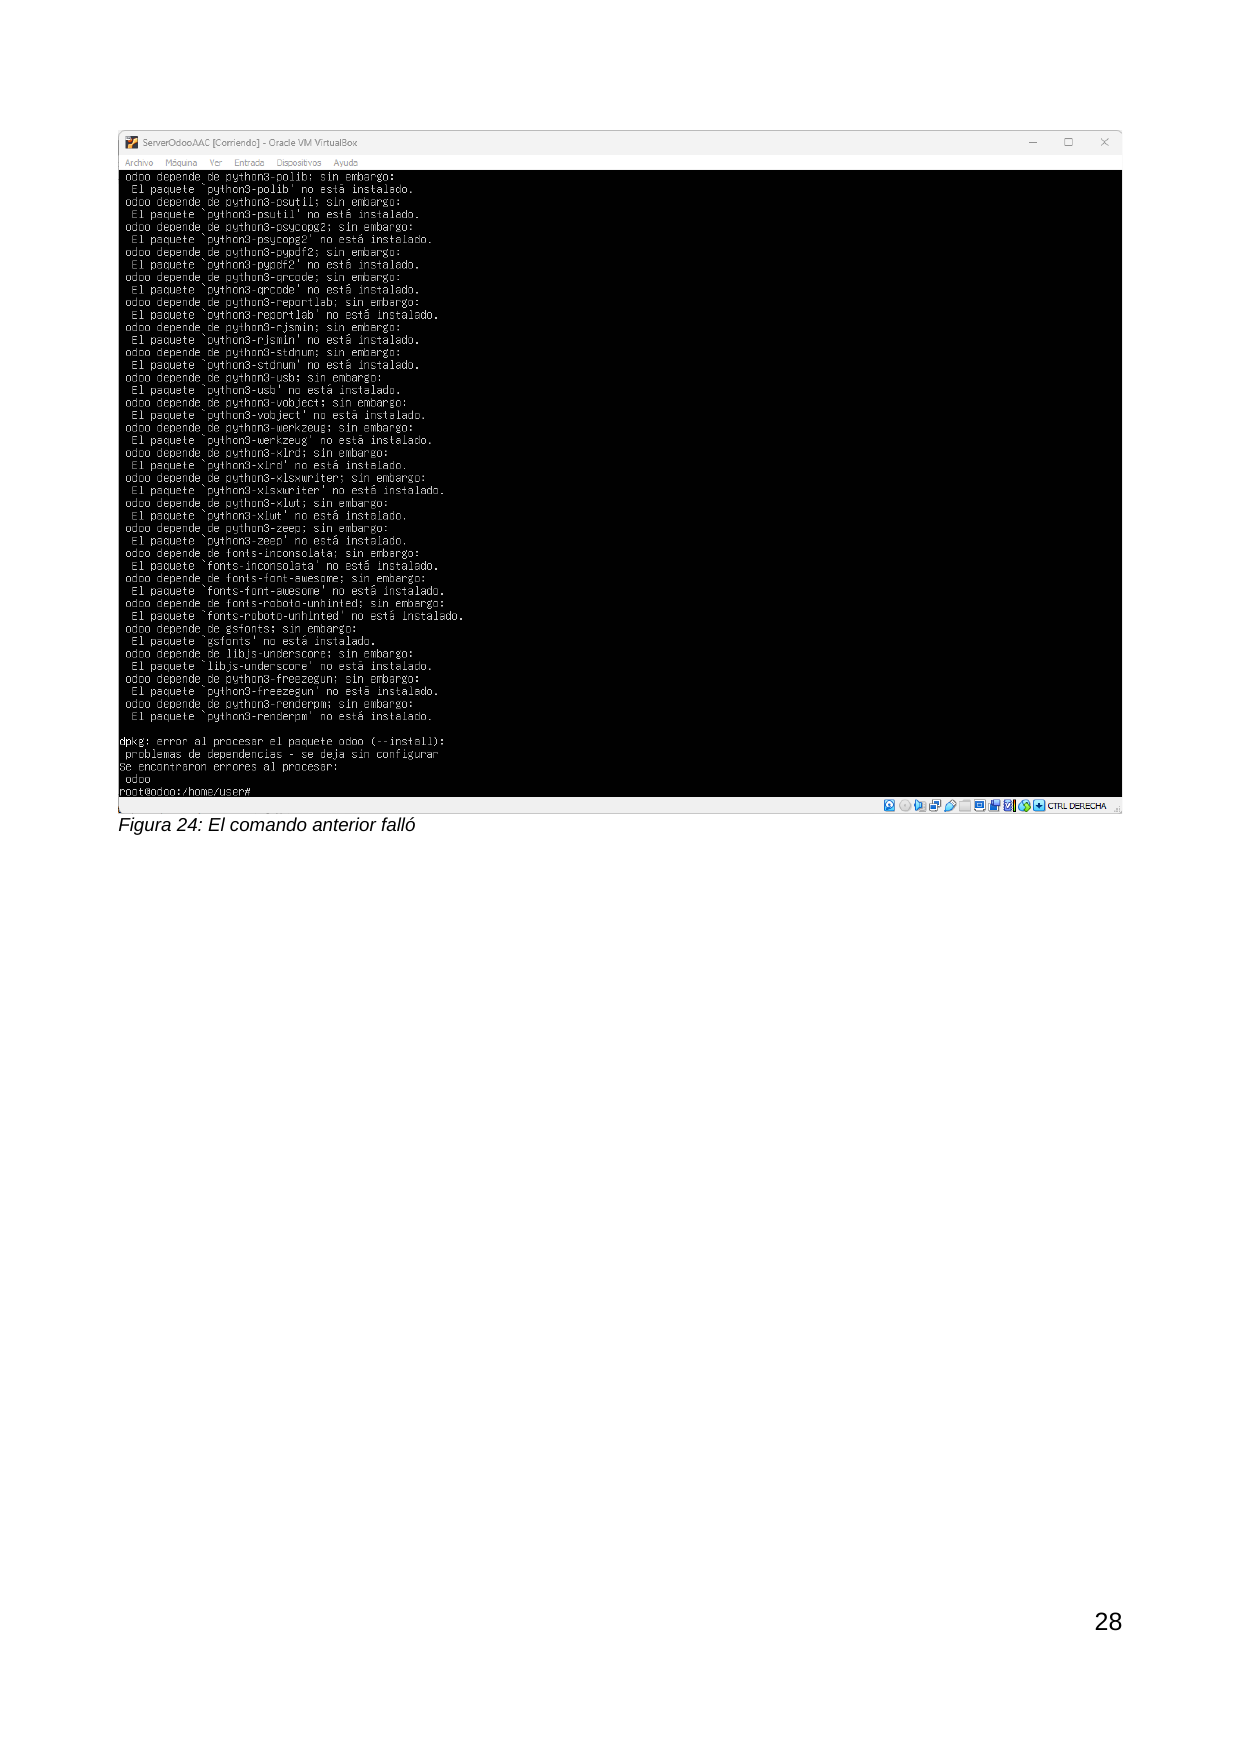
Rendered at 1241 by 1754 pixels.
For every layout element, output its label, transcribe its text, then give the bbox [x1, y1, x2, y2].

picture [118, 130, 1123, 814]
text Figura 24: El comando anterior falló [118, 814, 1122, 835]
